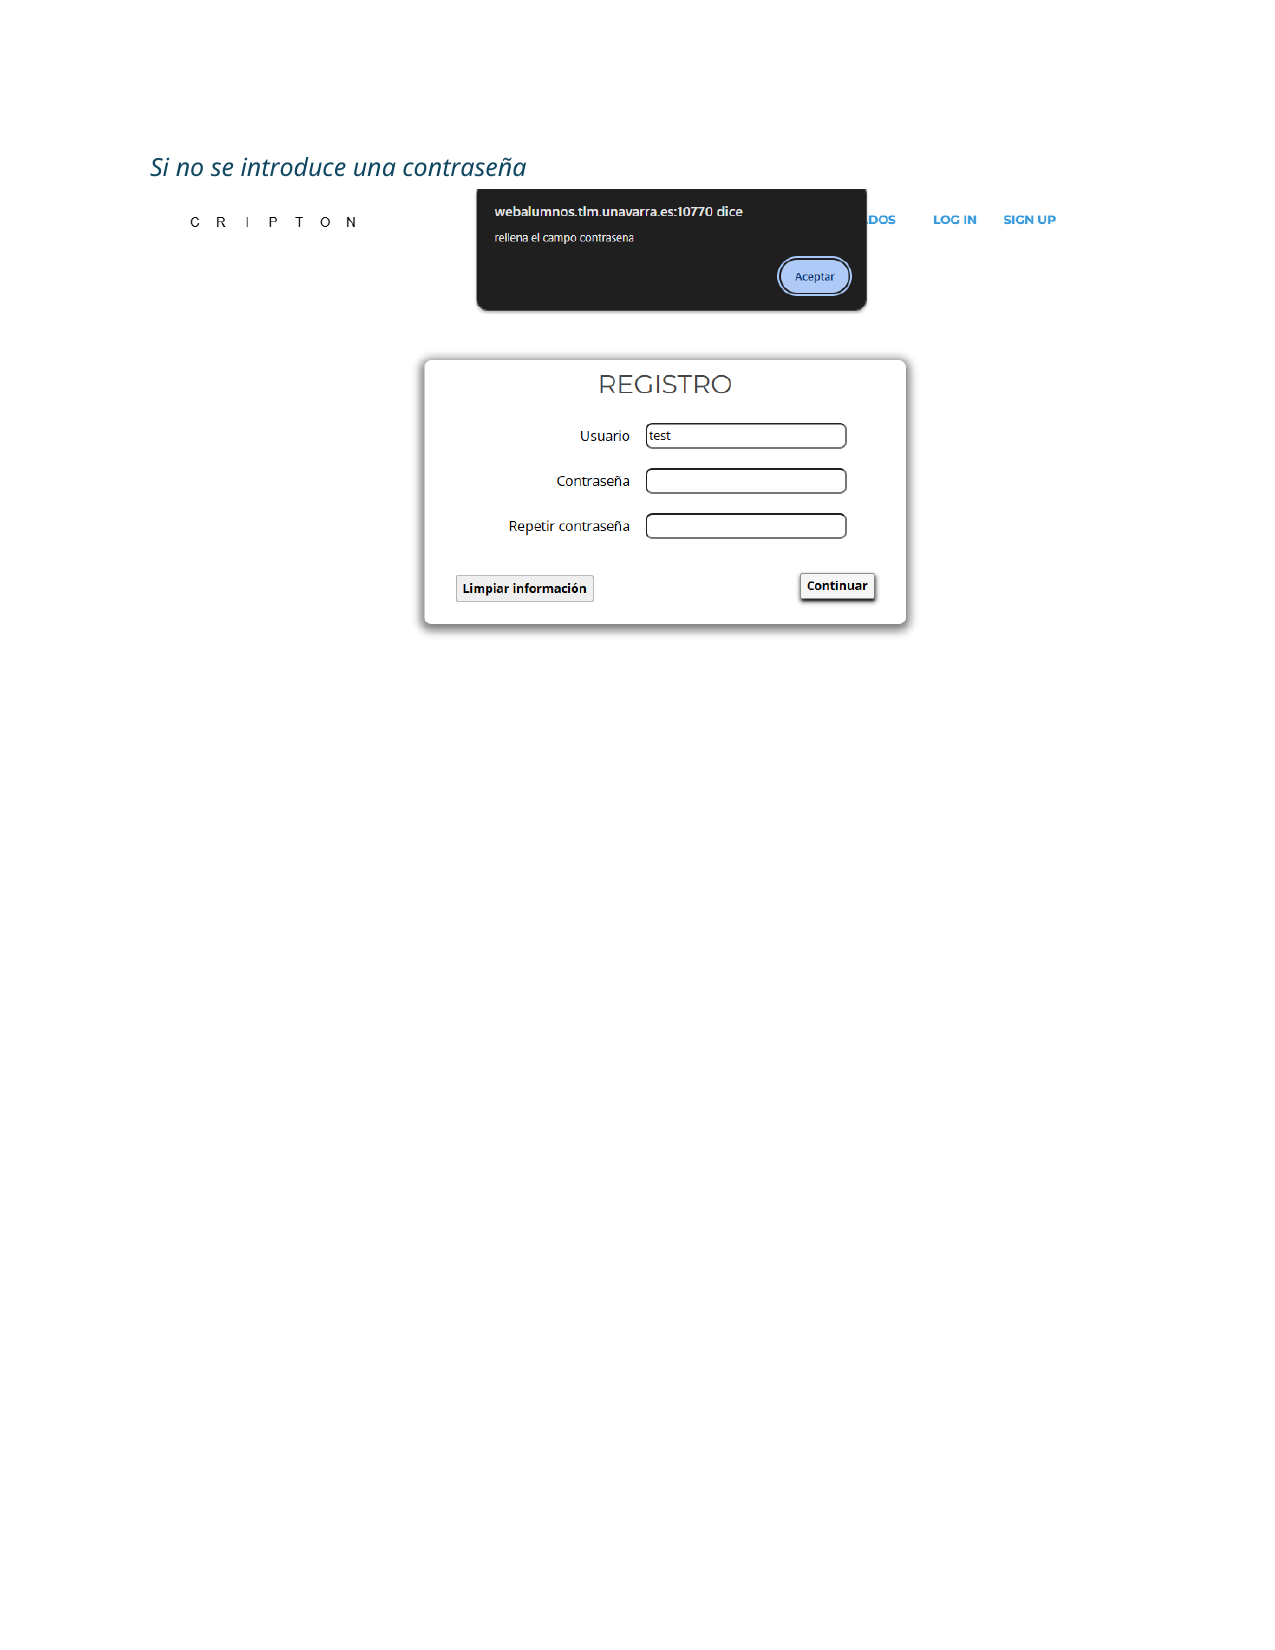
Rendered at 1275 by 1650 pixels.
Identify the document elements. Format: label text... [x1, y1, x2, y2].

text Si no se introduce una contraseña [150, 150, 1125, 189]
